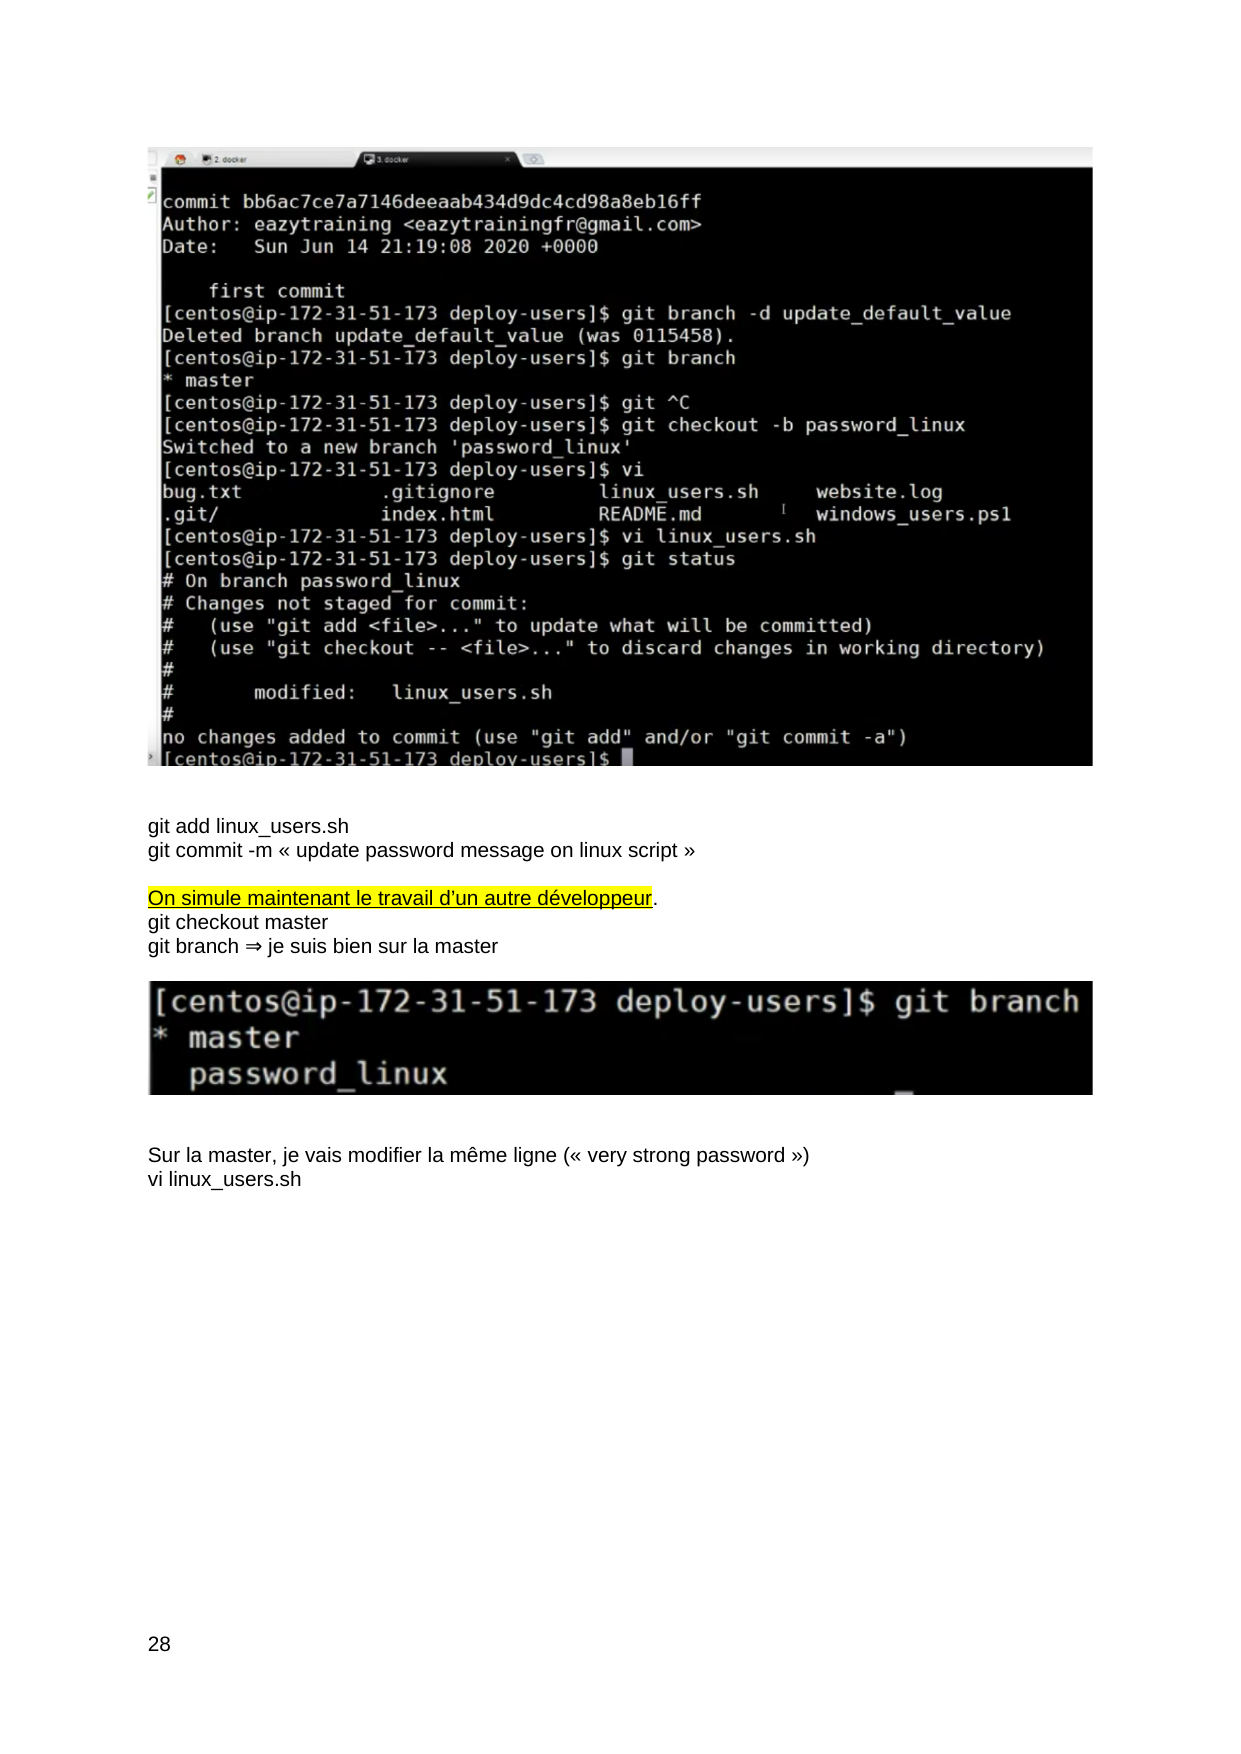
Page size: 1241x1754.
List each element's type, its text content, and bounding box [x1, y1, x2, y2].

text git checkout master [148, 909, 1093, 933]
text git add linux_users.sh [148, 814, 1093, 838]
picture [147, 981, 1093, 1095]
text git commit -m « update password message on linux script » [148, 838, 1093, 862]
text git branch ⇒ je suis bien sur la master [148, 933, 1093, 957]
text vi linux_users.sh [148, 1167, 1093, 1191]
text Sur la master, je vais modifier la même ligne (« very strong password ») [148, 1143, 1093, 1167]
picture [147, 147, 1093, 766]
text On simule maintenant le travail d’un autre développeur. [148, 886, 1093, 909]
